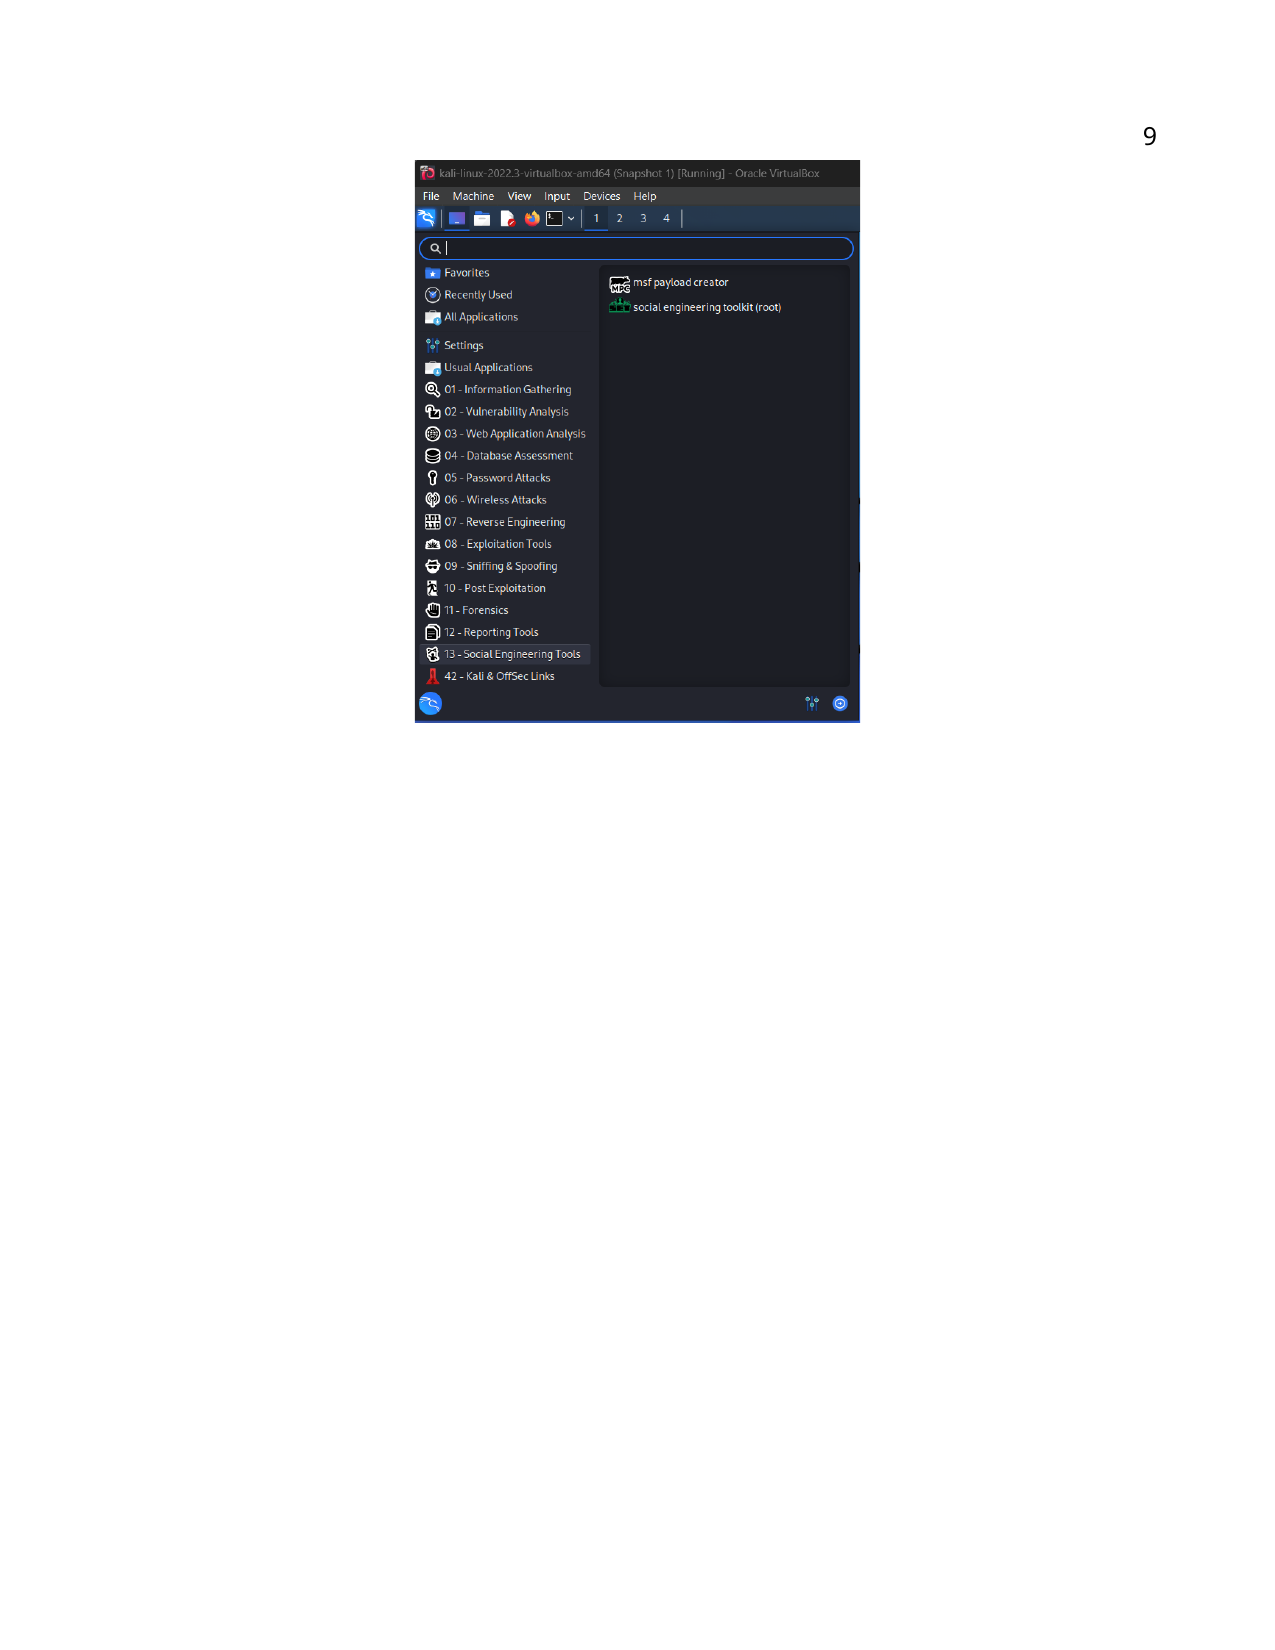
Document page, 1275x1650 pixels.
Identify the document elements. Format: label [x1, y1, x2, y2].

picture [414, 160, 861, 723]
